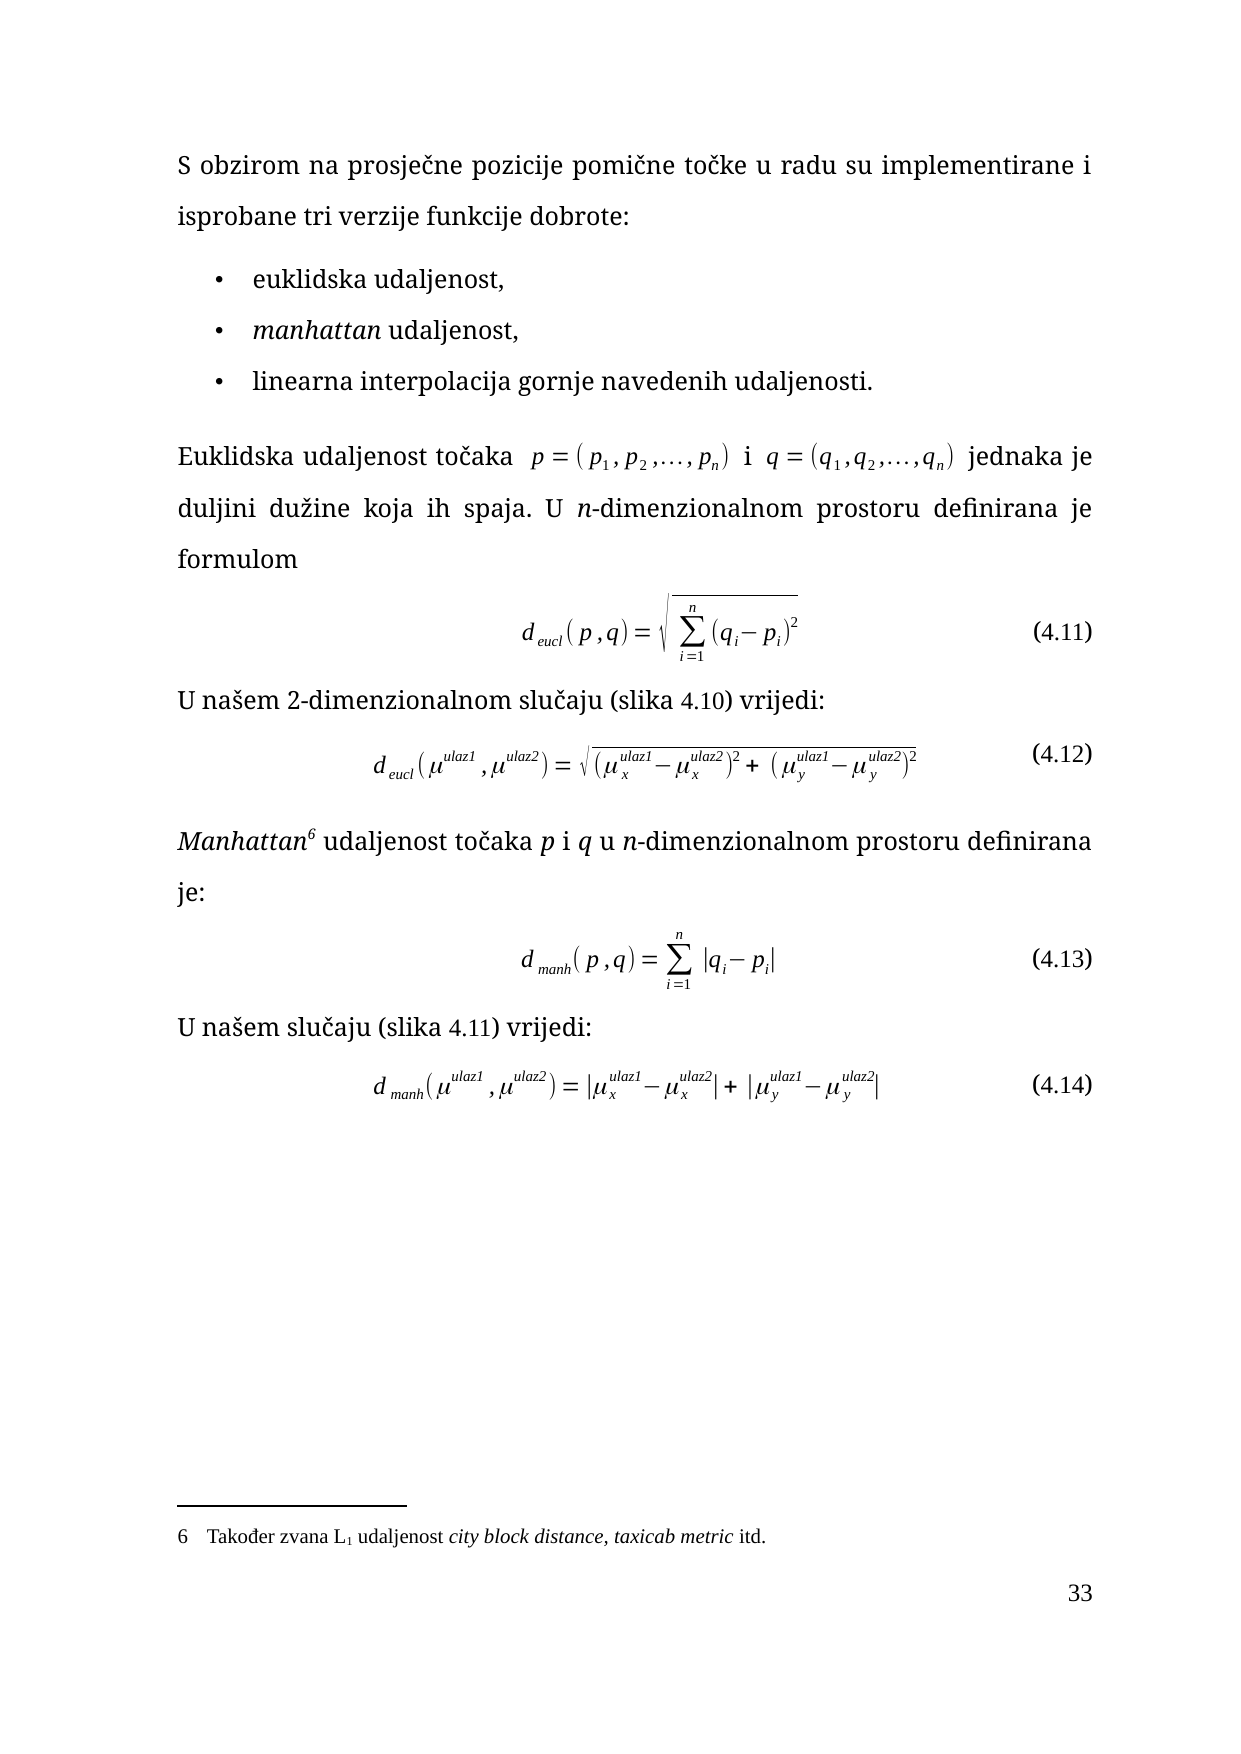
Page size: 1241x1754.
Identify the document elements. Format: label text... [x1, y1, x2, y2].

text Manhattan udaljenost točaka p i q u n-dimenzionalnom prostoru definirana je: [177, 824, 1093, 909]
list manhattan udaljenost, [215, 312, 1093, 347]
text U našem 2-dimenzionalnom slučaju (slika 4.10) vrijedi: [177, 683, 1093, 717]
text U našem slučaju (slika 4.11) vrijedi: [177, 1010, 1093, 1044]
list linearna interpolacija gornje navedenih udaljenosti. [215, 363, 1093, 398]
text (4.13) [177, 926, 1093, 993]
text (4.14) [177, 1067, 1093, 1103]
text S obzirom na prosječne pozicije pomične točke u radu su implementirane i isprobane tri verzije funkcije dobrote: [177, 148, 1093, 233]
text Euklidska udaljenost točaka i jednaka je duljini dužine koja ih spaja. U n-dimenzionalnom prostoru definirana je formulom [177, 438, 1093, 576]
text (4.12) [177, 734, 1093, 807]
list euklidska udaljenost, [215, 261, 1093, 296]
text Također zvana L1 udaljenost city block distance, taxicab metric itd. [177, 1524, 1093, 1548]
text (4.11) [177, 593, 1093, 666]
